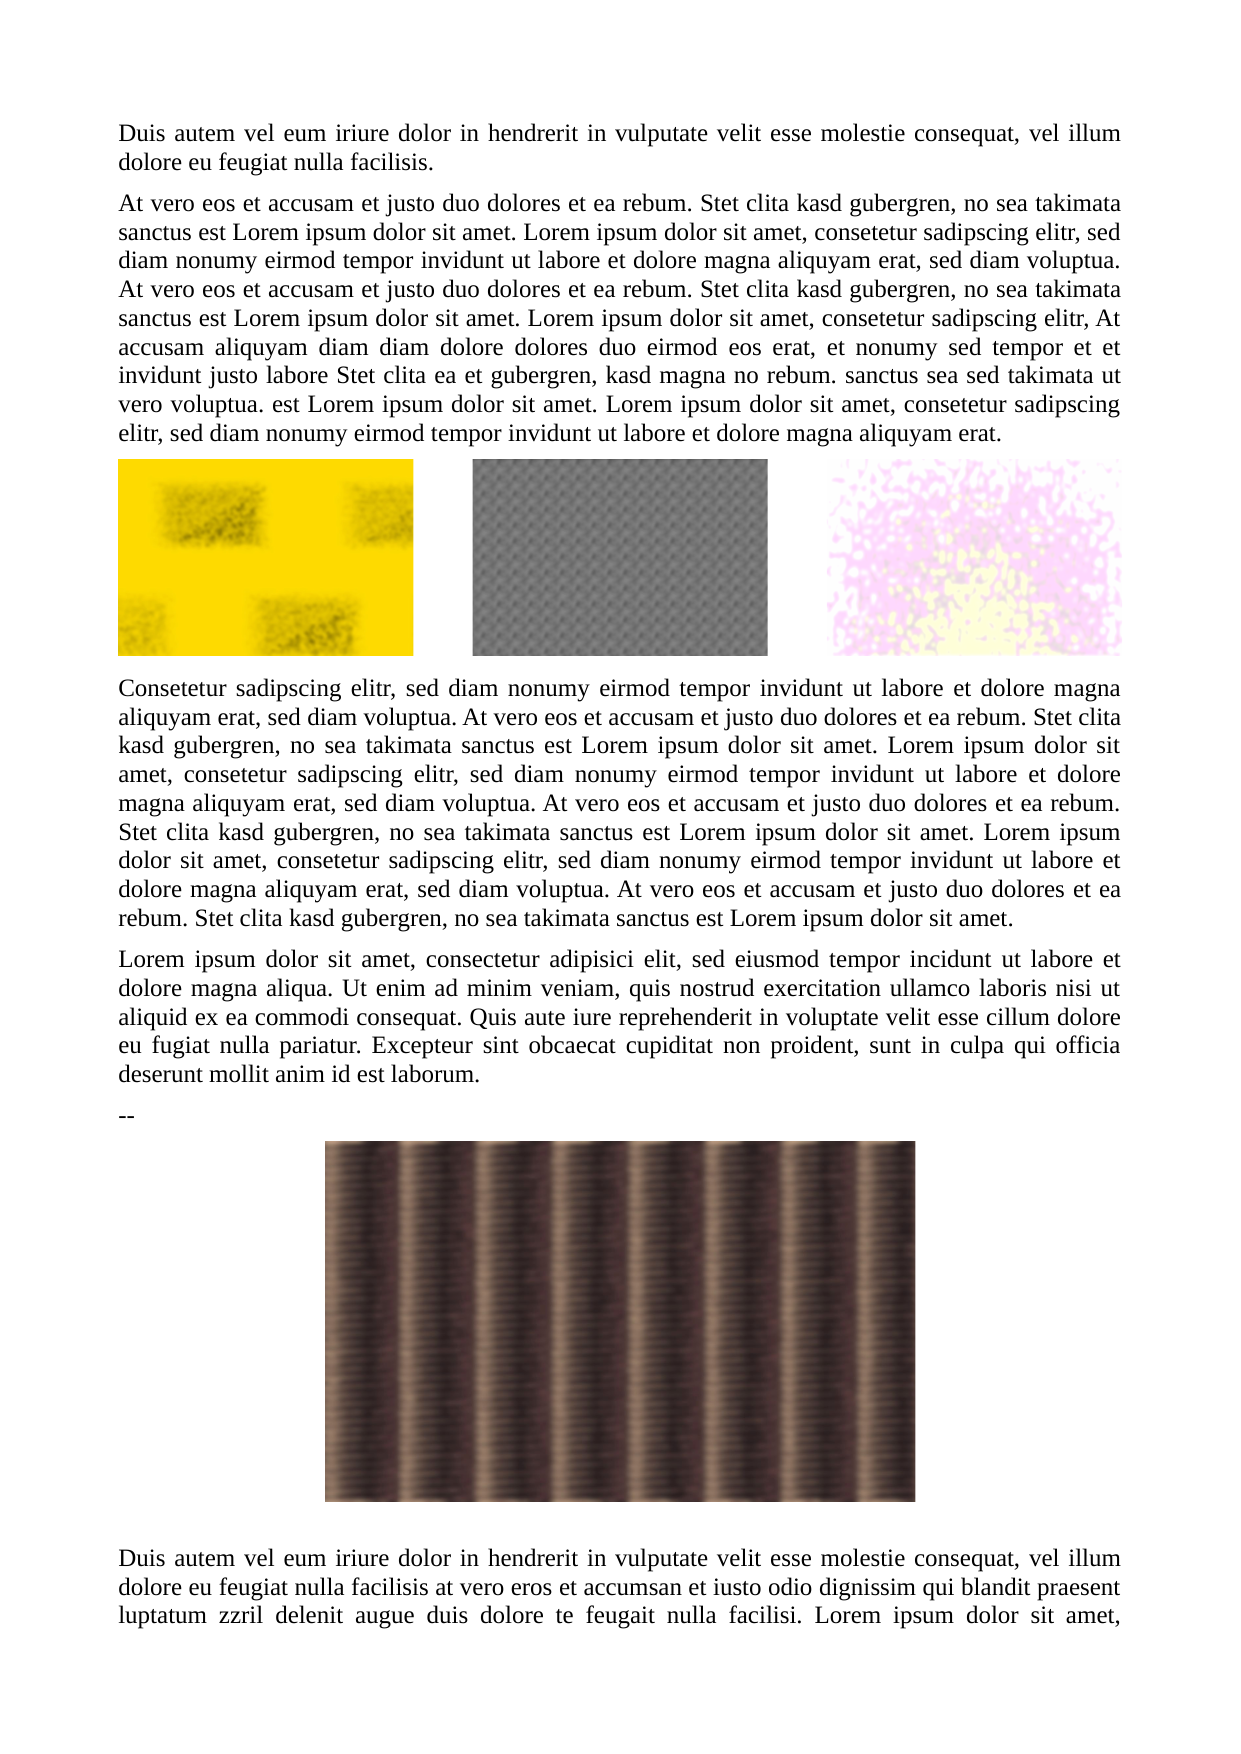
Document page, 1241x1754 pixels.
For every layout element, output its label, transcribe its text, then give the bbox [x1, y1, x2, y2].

text Duis autem vel eum iriure dolor in hendrerit in vulputate velit esse molestie consequat, vel illum dolore eu feugiat nulla facilisis. [118, 118, 1122, 176]
text Duis autem vel eum iriure dolor in hendrerit in vulputate velit esse molestie consequat, vel illum dolore eu feugiat nulla facilisis at vero eros et accumsan et iusto odio dignissim qui blandit praesent luptatum zzril delenit augue duis dolore te feugait nulla facilisi. Lorem ipsum dolor sit amet, [118, 1543, 1122, 1629]
picture [118, 459, 414, 656]
text -- [118, 1101, 1122, 1129]
text At vero eos et accusam et justo duo dolores et ea rebum. Stet clita kasd gubergren, no sea takimata sanctus est Lorem ipsum dolor sit amet. Lorem ipsum dolor sit amet, consetetur sadipscing elitr, sed diam nonumy eirmod tempor invidunt ut labore et dolore magna aliquyam erat, sed diam voluptua. At vero eos et accusam et justo duo dolores et ea rebum. Stet clita kasd gubergren, no sea takimata sanctus est Lorem ipsum dolor sit amet. Lorem ipsum dolor sit amet, consetetur sadipscing elitr, At accusam aliquyam diam diam dolore dolores duo eirmod eos erat, et nonumy sed tempor et et invidunt justo labore Stet clita ea et gubergren, kasd magna no rebum. sanctus sea sed takimata ut vero voluptua. est Lorem ipsum dolor sit amet. Lorem ipsum dolor sit amet, consetetur sadipscing elitr, sed diam nonumy eirmod tempor invidunt ut labore et dolore magna aliquyam erat. [118, 188, 1122, 447]
text Lorem ipsum dolor sit amet, consectetur adipisici elit, sed eiusmod tempor incidunt ut labore et dolore magna aliqua. Ut enim ad minim veniam, quis nostrud exercitation ullamco laboris nisi ut aliquid ex ea commodi consequat. Quis aute iure reprehenderit in voluptate velit esse cillum dolore eu fugiat nulla pariatur. Excepteur sint obcaecat cupiditat non proident, sunt in culpa qui officia deserunt mollit anim id est laborum. [118, 944, 1122, 1088]
picture [325, 1141, 916, 1502]
text Consetetur sadipscing elitr, sed diam nonumy eirmod tempor invidunt ut labore et dolore magna aliquyam erat, sed diam voluptua. At vero eos et accusam et justo duo dolores et ea rebum. Stet clita kasd gubergren, no sea takimata sanctus est Lorem ipsum dolor sit amet. Lorem ipsum dolor sit amet, consetetur sadipscing elitr, sed diam nonumy eirmod tempor invidunt ut labore et dolore magna aliquyam erat, sed diam voluptua. At vero eos et accusam et justo duo dolores et ea rebum. Stet clita kasd gubergren, no sea takimata sanctus est Lorem ipsum dolor sit amet. Lorem ipsum dolor sit amet, consetetur sadipscing elitr, sed diam nonumy eirmod tempor invidunt ut labore et dolore magna aliquyam erat, sed diam voluptua. At vero eos et accusam et justo duo dolores et ea rebum. Stet clita kasd gubergren, no sea takimata sanctus est Lorem ipsum dolor sit amet. [118, 501, 1122, 932]
